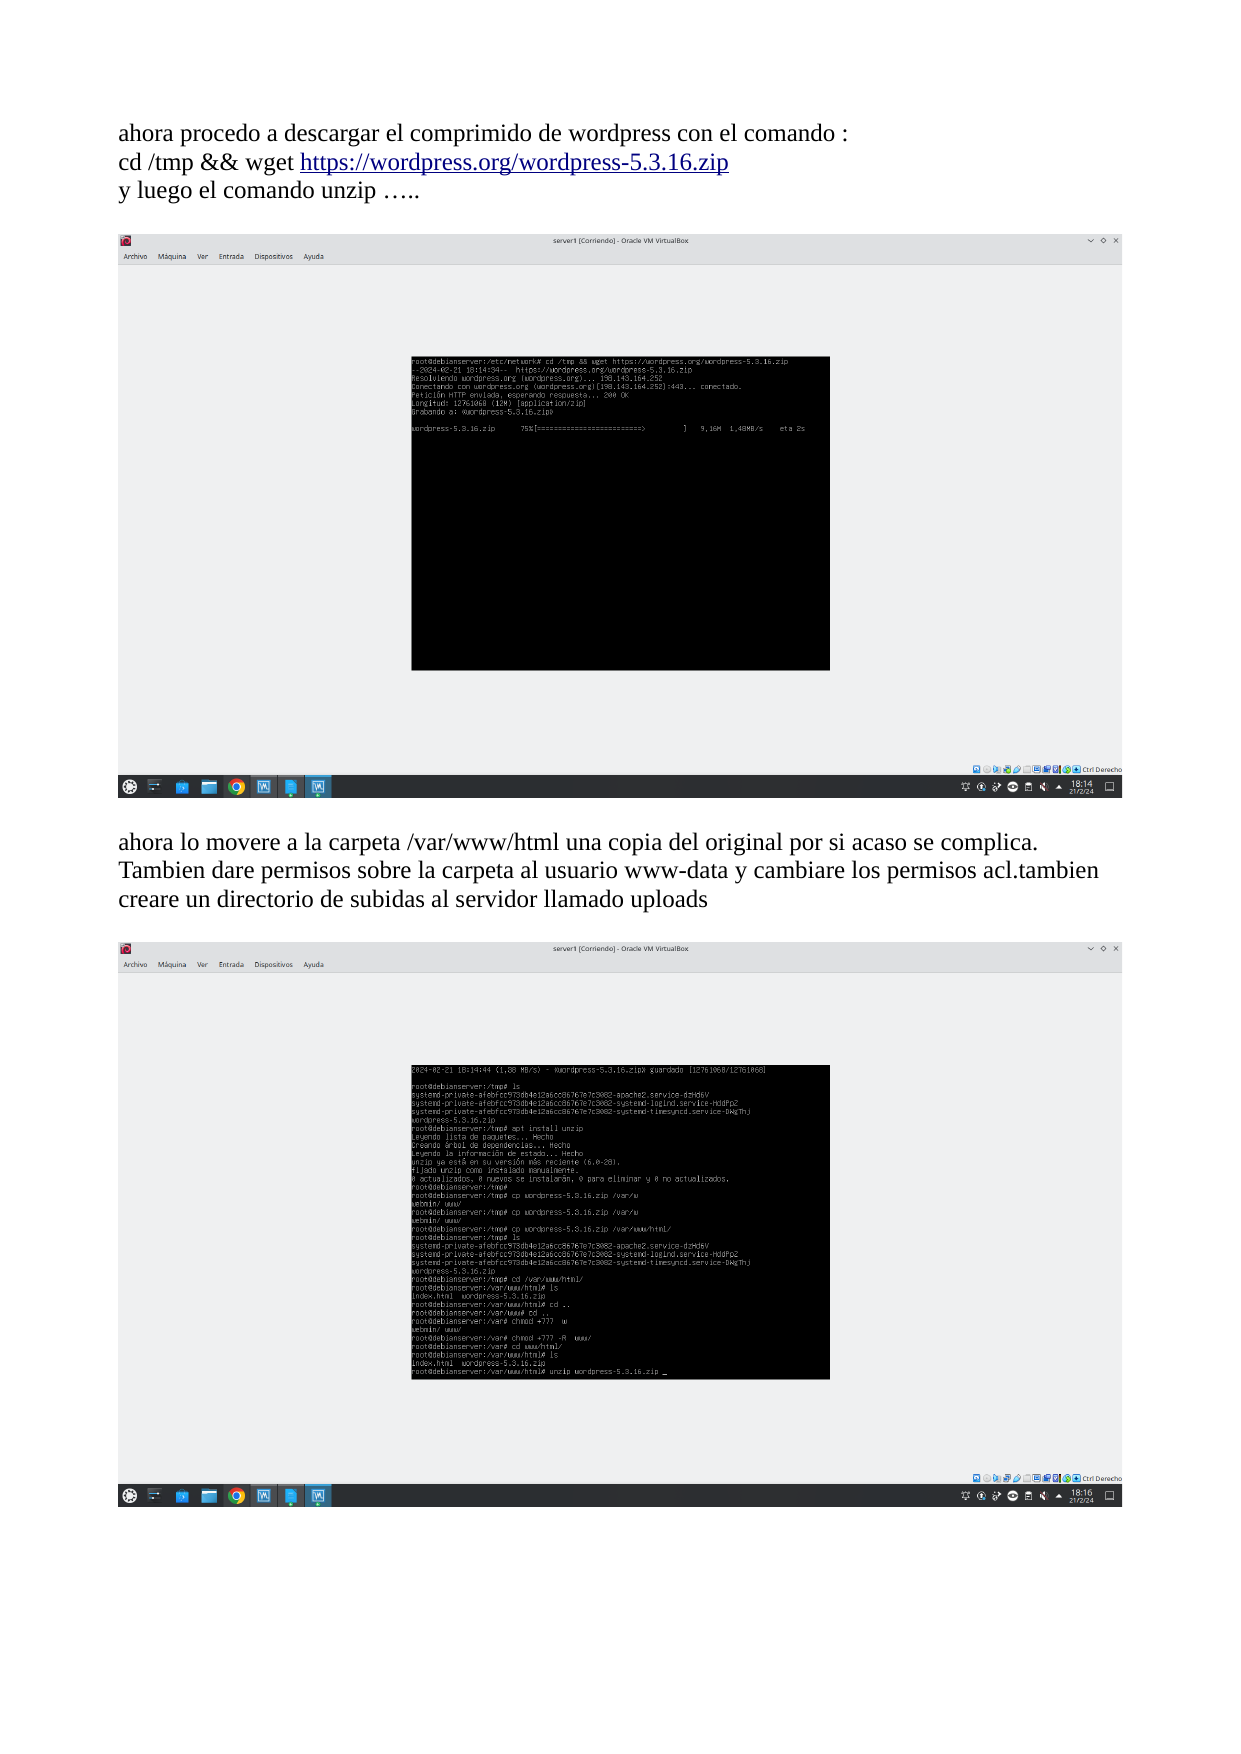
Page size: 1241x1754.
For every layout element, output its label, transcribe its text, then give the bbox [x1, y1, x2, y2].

text ahora procedo a descargar el comprimido de wordpress con el comando : [118, 118, 1122, 147]
text ahora lo movere a la carpeta /var/www/html una copia del original por si acaso se complica. Tambien dare permisos sobre la carpeta al usuario www-data y cambiare los permisos acl.tambien creare un directorio de subidas al servidor llamado uploads [118, 827, 1122, 913]
picture [118, 233, 1123, 798]
text cd /tmp && wget https://wordpress.org/wordpress-5.3.16.zip [118, 147, 1122, 176]
text y luego el comando unzip ….. [118, 176, 1122, 204]
picture [118, 941, 1123, 1507]
